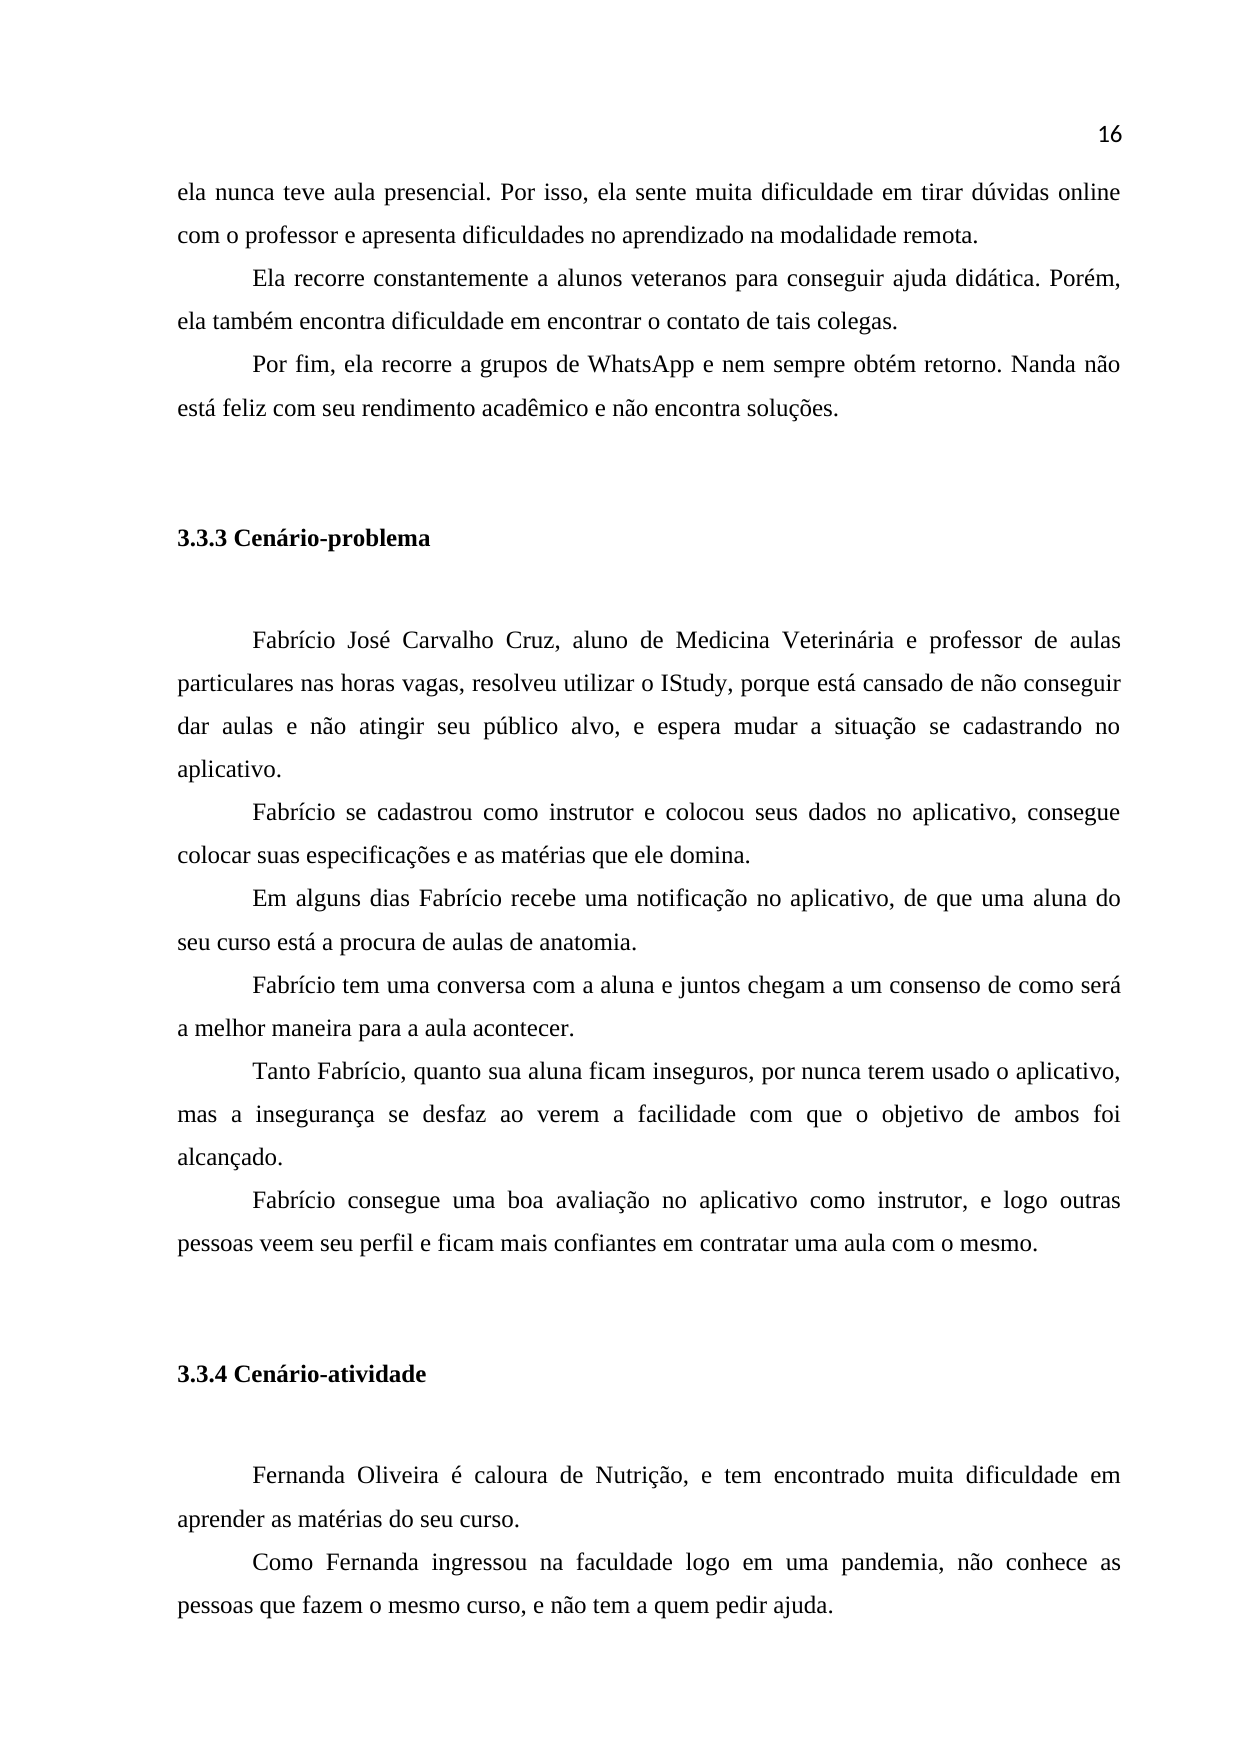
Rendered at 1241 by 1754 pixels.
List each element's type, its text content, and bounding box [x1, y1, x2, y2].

text Ela recorre constantemente a alunos veteranos para conseguir ajuda didática. Porém, ela também encontra dificuldade em encontrar o contato de tais colegas. [177, 263, 1122, 335]
text Tanto Fabrício, quanto sua aluna ficam inseguros, por nunca terem usado o aplicativo, mas a insegurança se desfaz ao verem a facilidade com que o objetivo de ambos foi alcançado. [177, 1056, 1122, 1171]
text Por fim, ela recorre a grupos de WhatsApp e nem sempre obtém retorno. Nanda não está feliz com seu rendimento acadêmico e não encontra soluções. [177, 349, 1122, 421]
text Fabrício José Carvalho Cruz, aluno de Medicina Veterinária e professor de aulas particulares nas horas vagas, resolveu utilizar o IStudy, porque está cansado de não conseguir dar aulas e não atingir seu público alvo, e espera mudar a situação se cadastrando no aplicativo. [177, 625, 1122, 783]
subtitle 3.3.4 Cenário-atividade [177, 1359, 1122, 1388]
text Fabrício se cadastrou como instrutor e colocou seus dados no aplicativo, consegue colocar suas especificações e as matérias que ele domina. [177, 797, 1122, 869]
text Como Fernanda ingressou na faculdade logo em uma pandemia, não conhece as pessoas que fazem o mesmo curso, e não tem a quem pedir ajuda. [177, 1547, 1122, 1619]
text Fernanda Oliveira é caloura de Nutrição, e tem encontrado muita dificuldade em aprender as matérias do seu curso. [177, 1461, 1122, 1532]
text ela nunca teve aula presencial. Por isso, ela sente muita dificuldade em tirar dúvidas online com o professor e apresenta dificuldades no aprendizado na modalidade remota. [177, 177, 1122, 249]
text Em alguns dias Fabrício recebe uma notificação no aplicativo, de que uma aluna do seu curso está a procura de aulas de anatomia. [177, 883, 1122, 955]
text Fabrício consegue uma boa avaliação no aplicativo como instrutor, e logo outras pessoas veem seu perfil e ficam mais confiantes em contratar uma aula com o mesmo. [177, 1185, 1122, 1257]
subtitle 3.3.3 Cenário-problema [177, 523, 1122, 552]
text Fabrício tem uma conversa com a aluna e juntos chegam a um consenso de como será a melhor maneira para a aula acontecer. [177, 970, 1122, 1042]
